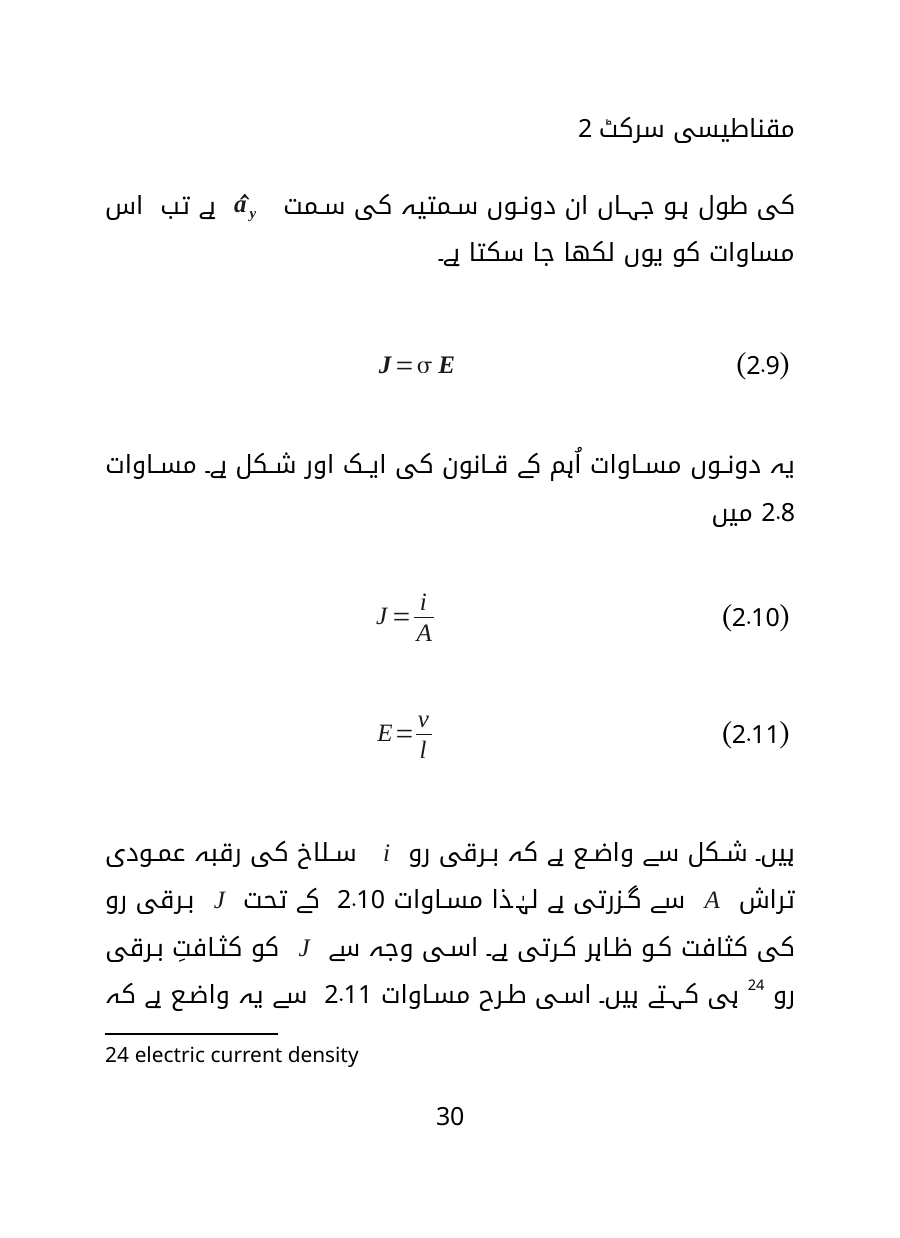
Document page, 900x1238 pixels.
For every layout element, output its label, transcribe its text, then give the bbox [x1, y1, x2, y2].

text اگر شکل میں سمتیہکی طول ہو اورسمتیہکی طول ہو جہاں ان دونوں سمتیہ کی سمت ہے تب اس مساوات کو یوں لکھا جا سکتا ہے۔ [105, 182, 795, 277]
table_header (2.11) [696, 700, 795, 783]
table_header (2.9) [718, 336, 795, 408]
text electric current density [105, 1040, 795, 1068]
text ہیں۔ شکل سے واضع ہے کہ برقی رو سلاخ کی رقبہ عمودی تراشسے گزرتی ہے لہٰذا مساوات 2.10 کے تحتبرقی رو کی کثافت کو ظاہر کرتی ہے۔ اسی وجہ سےکو کثافتِ برقی رو ہی کہتے ہیں۔ اسی طرح مساوات 2.11 سے یہ واضع ہے کہبرقی دباؤ کی شدت کو ظاہر کرتی ہے اور یوں کو شدت برقی دباؤ کہتے ہیں۔ اس کے نام کو چھوٹا کر کے برقی شدت بھی کہا جاتا ہے۔ [105, 829, 795, 1019]
table_header (2.10) [696, 583, 795, 666]
table_header [105, 336, 718, 408]
table_header [105, 583, 696, 666]
text یہ دونوں مساوات اُہم کے قانون کی ایک اور شکل ہے۔ مساوات 2.8 میں [105, 442, 795, 536]
table_header [105, 700, 696, 783]
